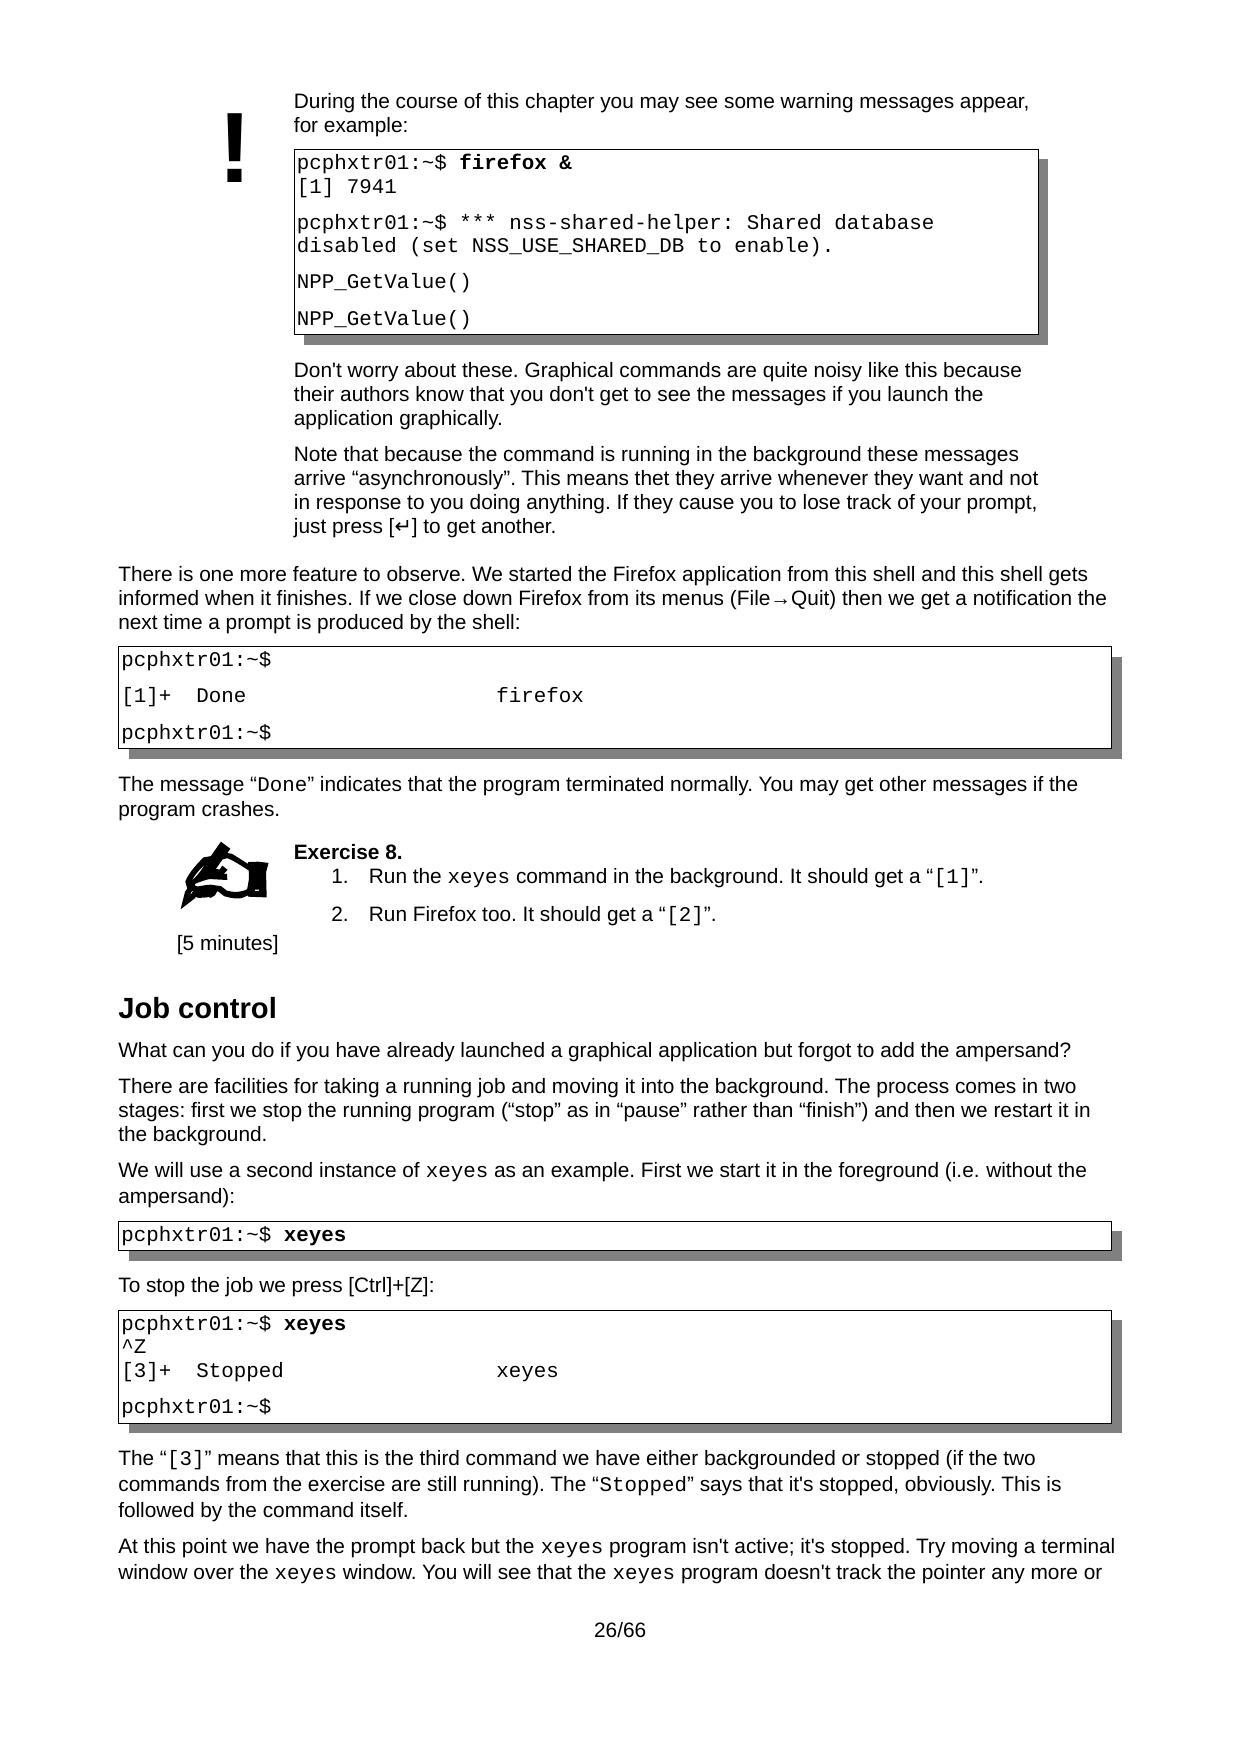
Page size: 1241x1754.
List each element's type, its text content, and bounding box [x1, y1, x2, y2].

text To stop the job we press [Ctrl]+[Z]: [118, 1273, 1122, 1297]
table_header During the course of this chapter you may see some warning messages appear, for example: pcphxtr01:~$ firefox & [1] 7941 pcphxtr01:~$ *** nss-shared-helper: Shared database disabled (set NSS_USE_SHARED_DB to enable). NPP_GetValue() NPP_GetValue() Don't worry about these. Graphical commands are quite noisy like this because their authors know that you don't get to see the messages if you launch the application graphically. Note that because the command is running in the background these messages arrive “asynchronously”. This means thet they arrive whenever they want and not in response to you doing anything. If they cause you to lose track of your prompt, just press [↵] to get another. [294, 335, 1048, 550]
text pcphxtr01:~$ [119, 1393, 1111, 1423]
text pcphxtr01:~$ xeyes [119, 1222, 1111, 1250]
text At this point we have the prompt back but the xeyes program isn't active; it's stopped. Try moving a terminal window over the xeyes window. You will see that the xeyes program doesn't track the pointer any more or [118, 1534, 1122, 1586]
table_header During the course of this chapter you may see some warning messages appear, for example: pcphxtr01:~$ firefox & [1] 7941 pcphxtr01:~$ *** nss-shared-helper: Shared database disabled (set NSS_USE_SHARED_DB to enable). NPP_GetValue() NPP_GetValue() Don't worry about these. Graphical commands are quite noisy like this because their authors know that you don't get to see the messages if you launch the application graphically. Note that because the command is running in the background these messages arrive “asynchronously”. This means thet they arrive whenever they want and not in response to you doing anything. If they cause you to lose track of your prompt, just press [↵] to get another. [295, 150, 1038, 334]
table_header Run the xeyes command in the background. It should get a “[1]”. Run Firefox too. It should get a “[2]”. [294, 840, 1048, 954]
subtitle Job control [118, 991, 1122, 1025]
text pcphxtr01:~$ [119, 719, 1111, 748]
text The message “Done” indicates that the program terminated normally. You may get other messages if the program crashes. [118, 771, 1122, 821]
text The “[3]” means that this is the third command we have either backgrounded or stopped (if the two commands from the exercise are still running). The “Stopped” says that it's stopped, obviously. This is followed by the command itself. [118, 1446, 1122, 1522]
text There is one more feature to observe. We started the Firefox application from this shell and this shell gets informed when it finishes. If we close down Firefox from its menus (File→Quit) then we get a notification the next time a prompt is produced by the shell: [118, 562, 1122, 634]
table_header  [5 minutes] [177, 840, 294, 954]
text pcphxtr01:~$ [119, 647, 1111, 673]
text There are facilities for taking a running job and moving it into the background. The process comes in two stages: first we stop the running program (“stop” as in “pause” rather than “finish”) and then we restart it in the background. [118, 1074, 1122, 1146]
text What can you do if you have already launched a graphical application but forgot to add the ampersand? [118, 1037, 1122, 1061]
text [1]+ Done firefox [119, 682, 1111, 709]
table_header During the course of this chapter you may see some warning messages appear, for example: pcphxtr01:~$ firefox & [1] 7941 pcphxtr01:~$ *** nss-shared-helper: Shared database disabled (set NSS_USE_SHARED_DB to enable). NPP_GetValue() NPP_GetValue() Don't worry about these. Graphical commands are quite noisy like this because their authors know that you don't get to see the messages if you launch the application graphically. Note that because the command is running in the background these messages arrive “asynchronously”. This means thet they arrive whenever they want and not in response to you doing anything. If they cause you to lose track of your prompt, just press [↵] to get another. [294, 89, 1048, 159]
text pcphxtr01:~$ xeyes ^Z [3]+ Stopped xeyes [119, 1311, 1111, 1384]
table_header ! [177, 89, 294, 550]
text We will use a second instance of xeyes as an example. First we start it in the foreground (i.e. without the ampersand): [118, 1158, 1122, 1208]
